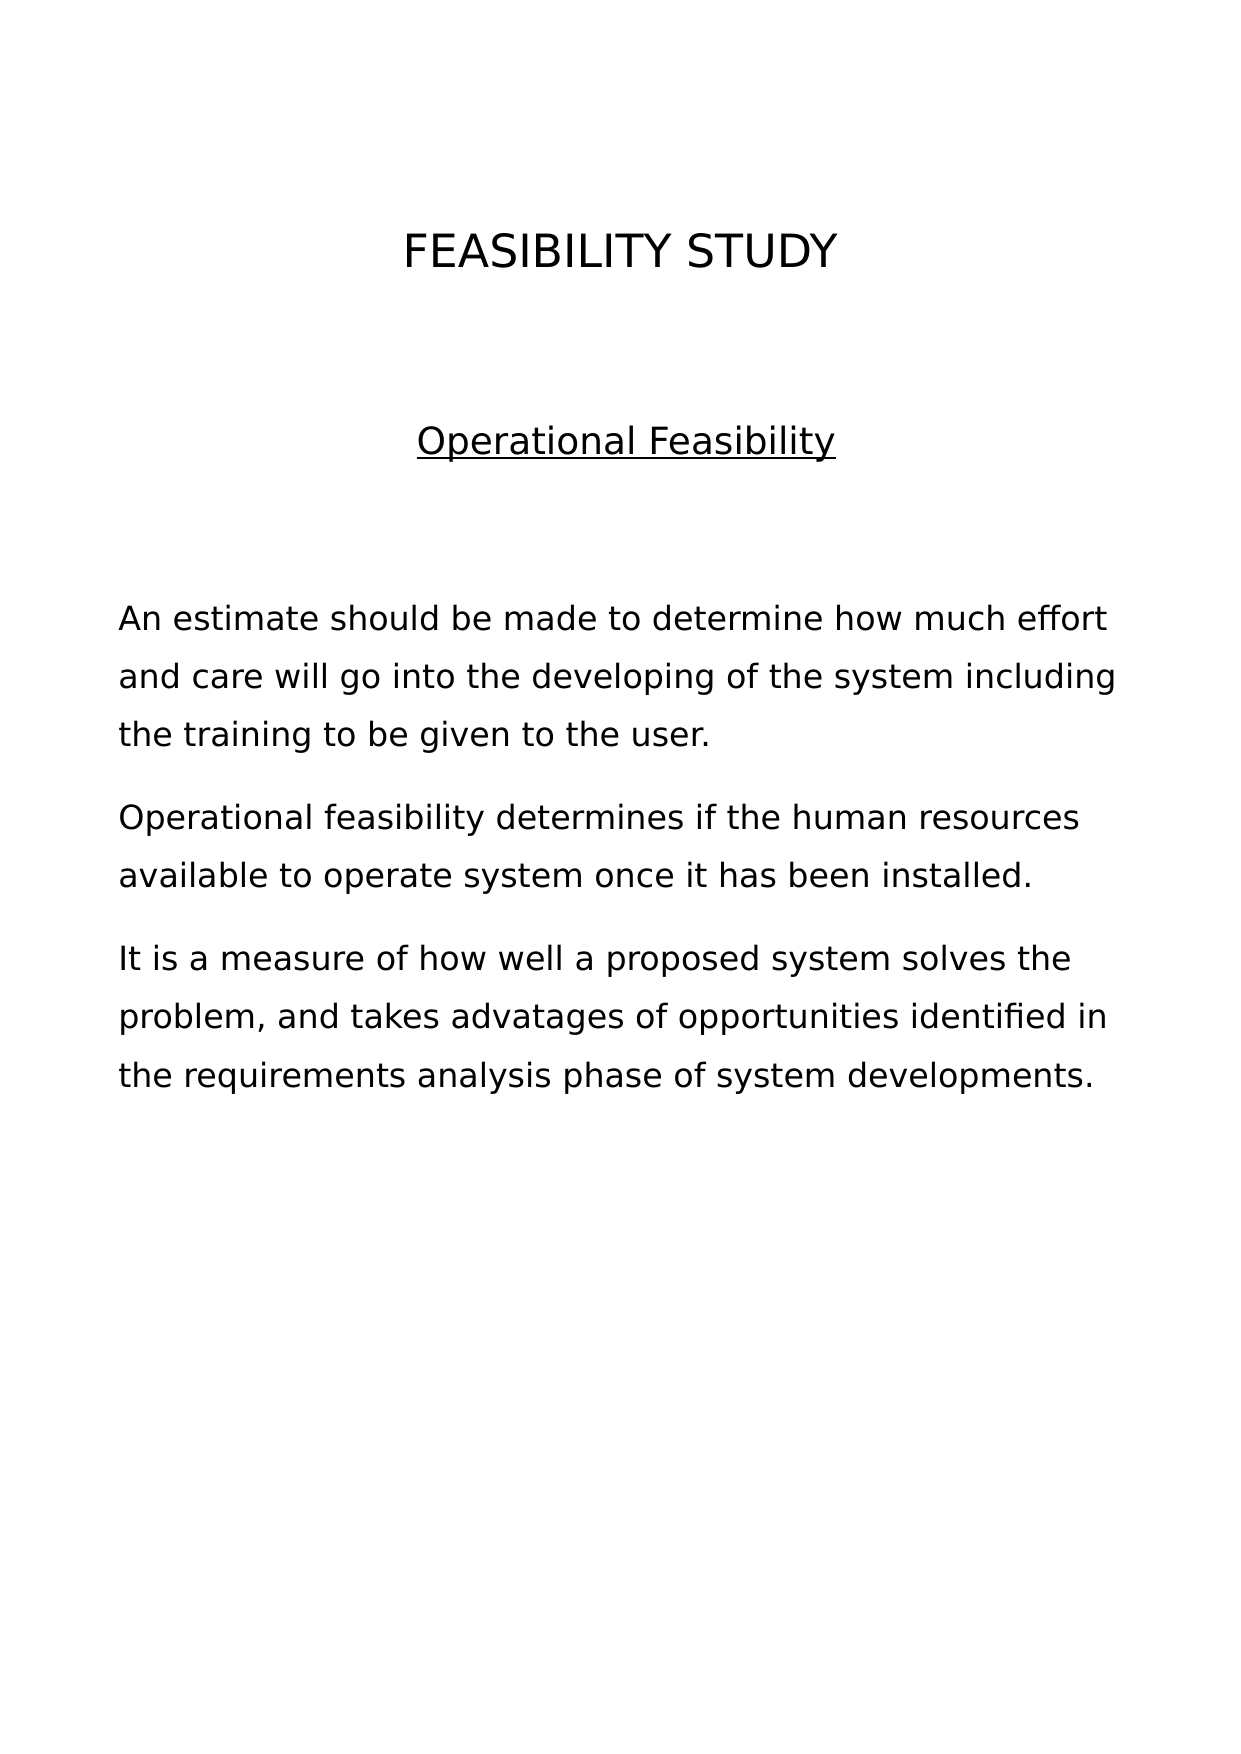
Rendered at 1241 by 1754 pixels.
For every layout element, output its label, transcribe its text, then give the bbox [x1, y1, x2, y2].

text An estimate should be made to determine how much effort and care will go into the developing of the system including the training to be given to the user. [118, 599, 1122, 755]
text FEASIBILITY STUDY [118, 225, 1122, 279]
text It is a measure of how well a proposed system solves the problem, and takes advatages of opportunities identified in the requirements analysis phase of system developments. [118, 939, 1122, 1095]
text Operational Feasibility [118, 420, 1122, 463]
text Operational feasibility determines if the human resources available to operate system once it has been installed. [118, 799, 1122, 896]
